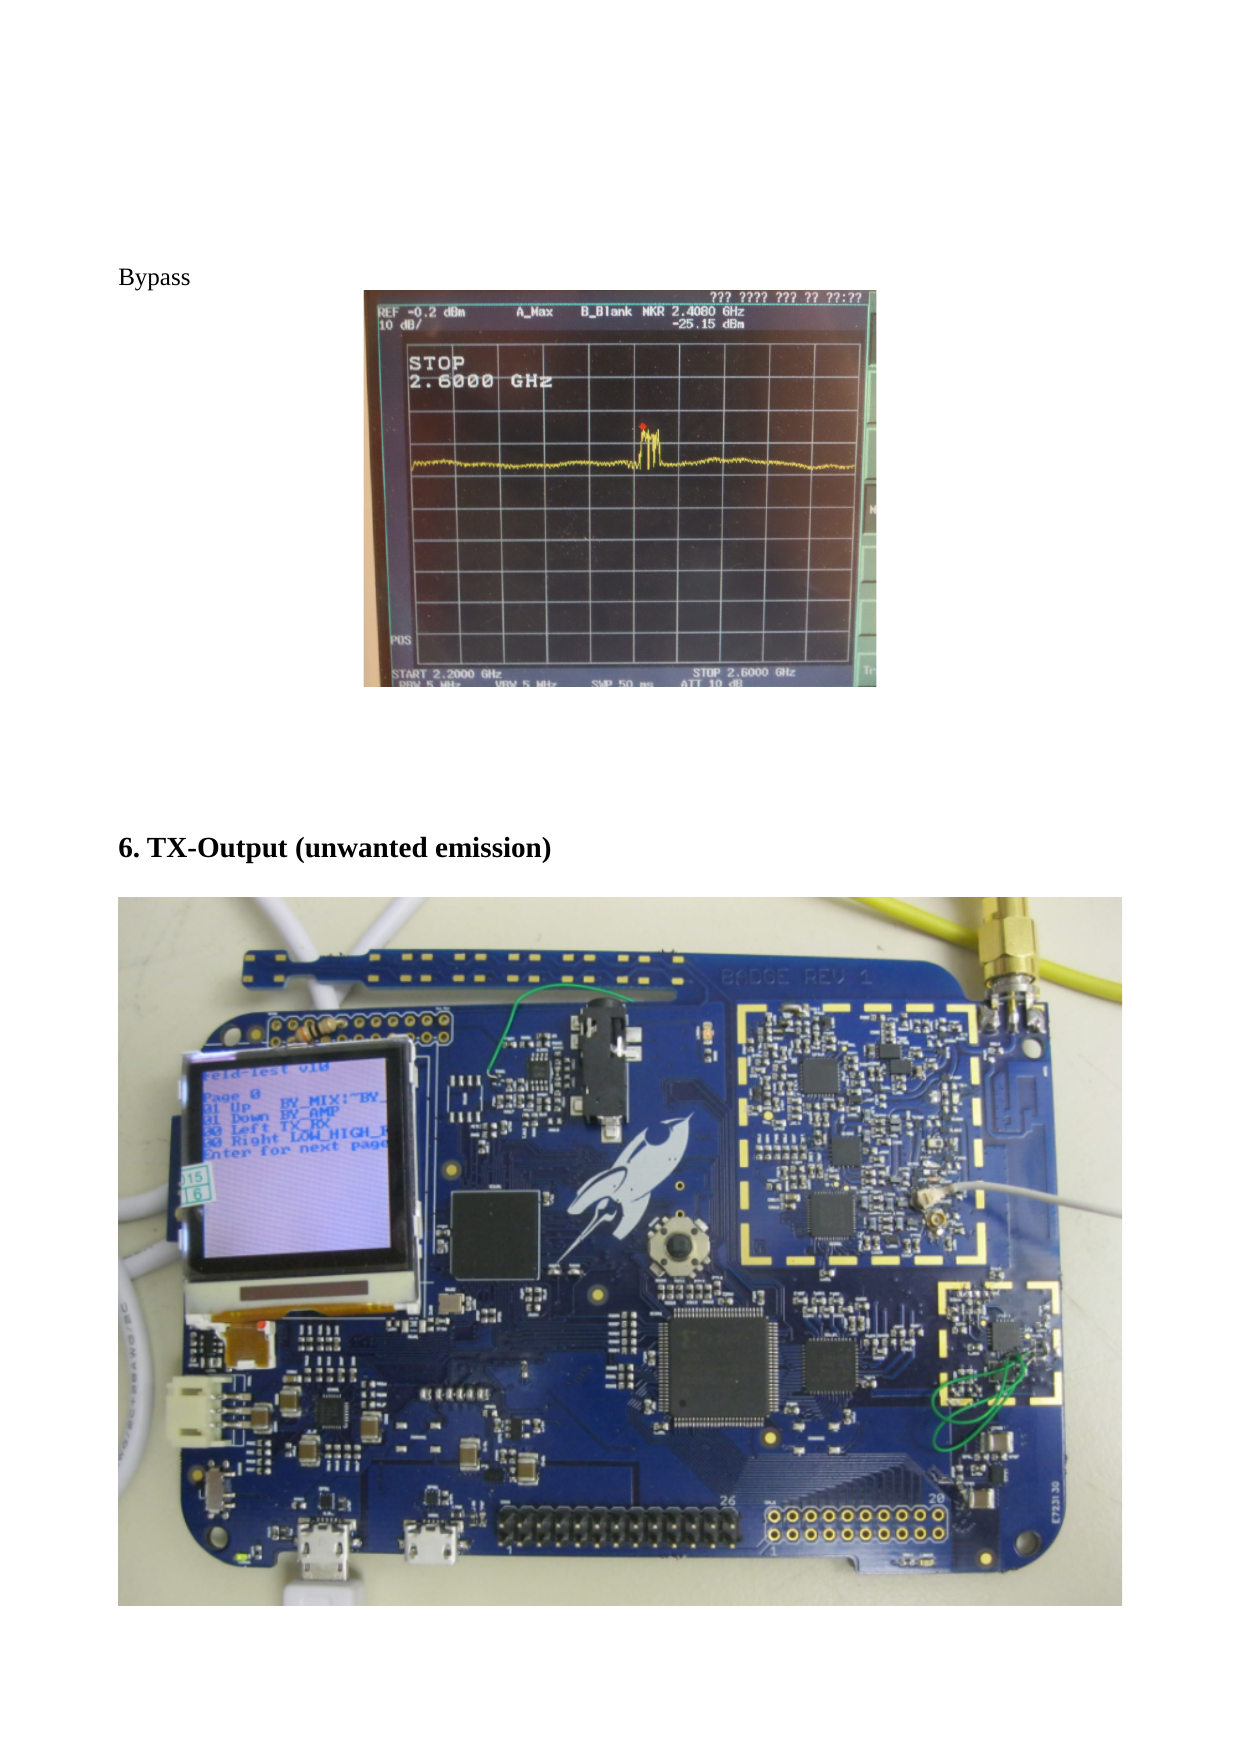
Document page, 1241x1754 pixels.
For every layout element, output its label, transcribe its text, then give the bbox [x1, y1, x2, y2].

picture [118, 897, 1123, 1606]
picture [363, 290, 877, 687]
text Bypass [118, 262, 1122, 291]
text 6. TX-Output (unwanted emission) [118, 831, 1122, 864]
